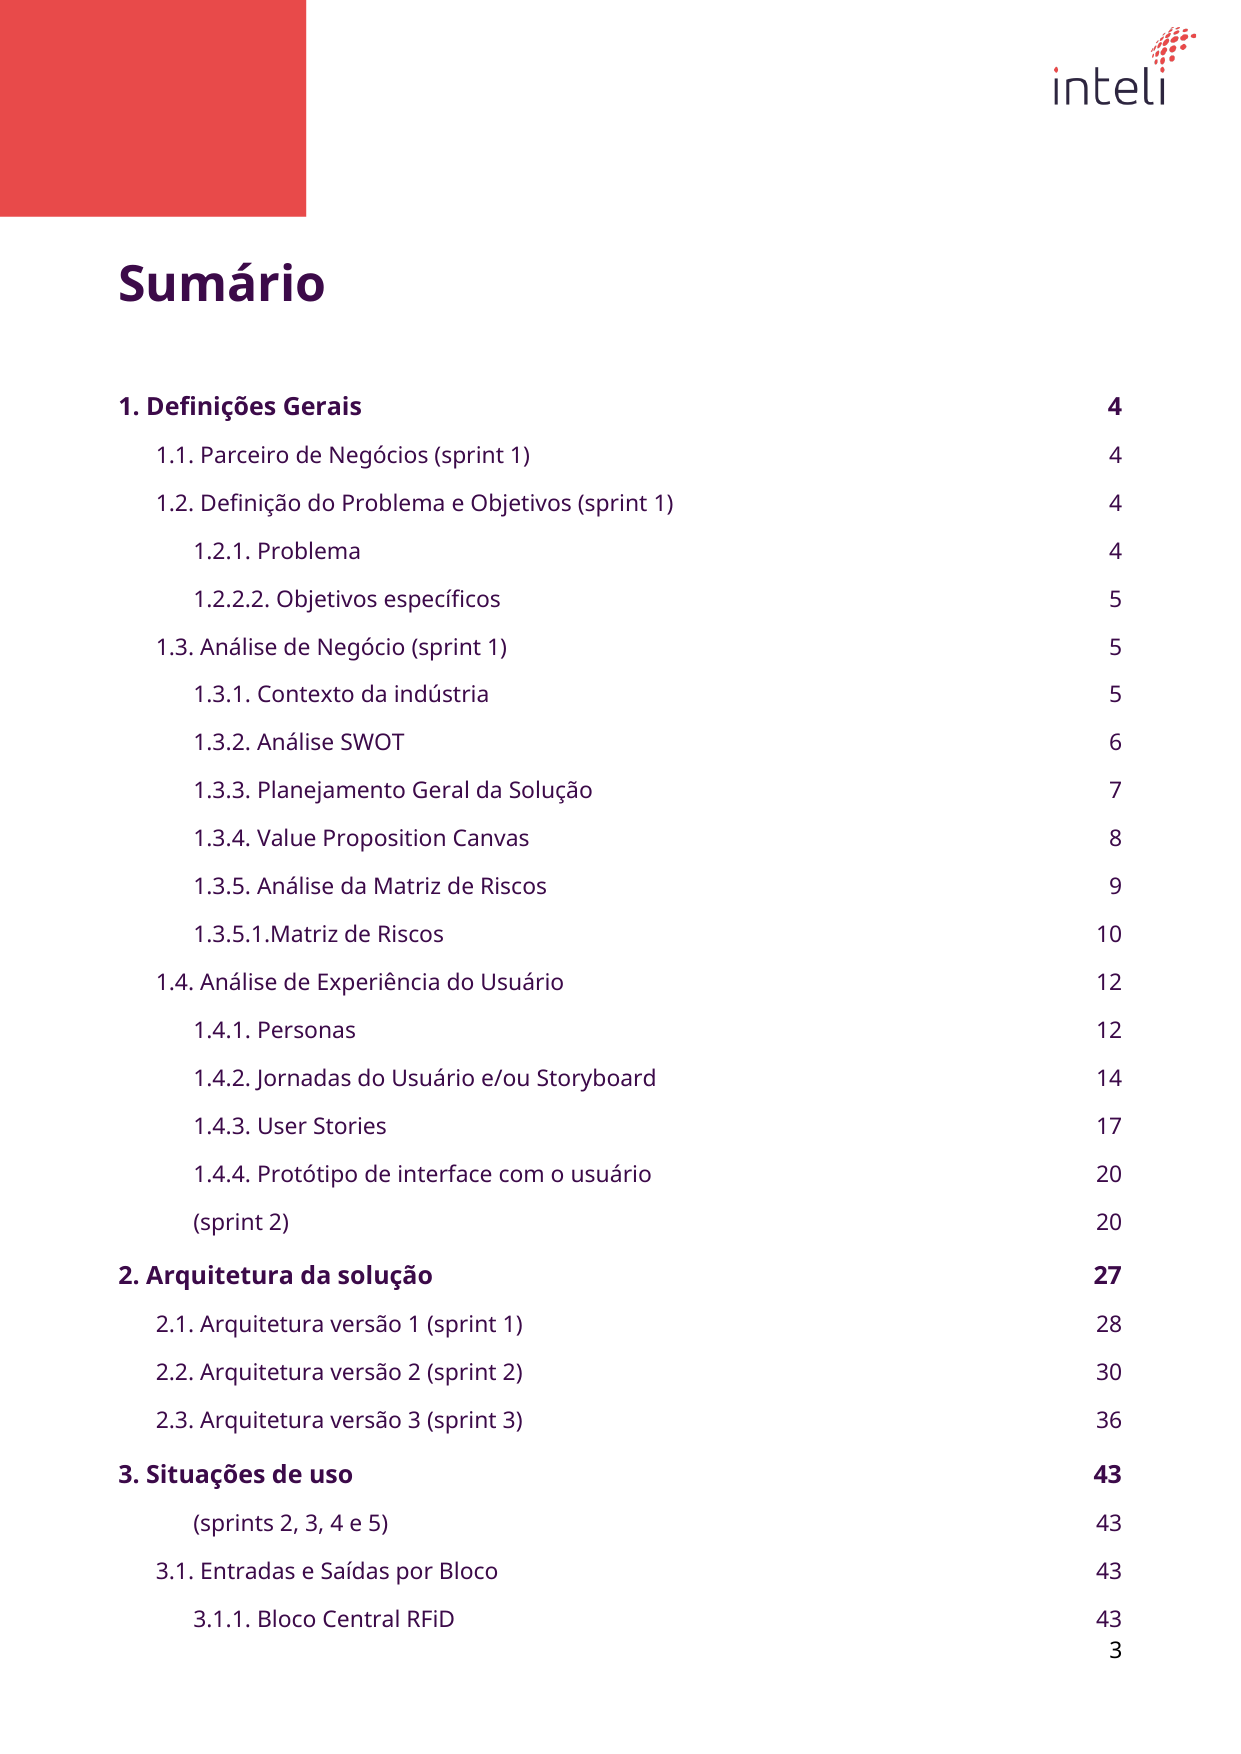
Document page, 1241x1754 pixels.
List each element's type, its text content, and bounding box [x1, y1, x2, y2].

text 1.4.3. User Stories 17 [193, 1110, 1122, 1141]
text Sumário [118, 118, 1122, 316]
text 1.3.1. Contexto da indústria 5 [193, 678, 1122, 710]
text 1.3.3. Planejamento Geral da Solução 7 [193, 774, 1122, 806]
text 1. Definições Gerais 4 [118, 388, 1122, 422]
text 1.2. Definição do Problema e Objetivos (sprint 1) 4 [156, 487, 1122, 518]
text 1.4.2. Jornadas do Usuário e/ou Storyboard 14 [193, 1062, 1122, 1093]
text 2.2. Arquitetura versão 2 (sprint 2) 30 [156, 1356, 1122, 1387]
text (sprint 2) 20 [193, 1206, 1122, 1237]
text 2.1. Arquitetura versão 1 (sprint 1) 28 [156, 1308, 1122, 1339]
text 2.3. Arquitetura versão 3 (sprint 3) 36 [156, 1404, 1122, 1435]
text 1.2.2.2. Objetivos específicos 5 [193, 583, 1122, 614]
picture [1054, 27, 1197, 105]
text 3.1. Entradas e Saídas por Bloco 43 [156, 1555, 1122, 1586]
text 1.4.1. Personas 12 [193, 1014, 1122, 1045]
text (sprints 2, 3, 4 e 5) 43 [193, 1507, 1122, 1538]
text 1.4. Análise de Experiência do Usuário 12 [156, 966, 1122, 997]
text 1.3.2. Análise SWOT 6 [193, 726, 1122, 758]
text 1.3. Análise de Negócio (sprint 1) 5 [156, 631, 1122, 662]
text 1.2.1. Problema 4 [193, 535, 1122, 566]
text 1.1. Parceiro de Negócios (sprint 1) 4 [156, 439, 1122, 470]
text 3.1.1. Bloco Central RFiD 43 [193, 1603, 1122, 1634]
text 1.4.4. Protótipo de interface com o usuário 20 [193, 1158, 1122, 1189]
text 2. Arquitetura da solução 27 [118, 1258, 1122, 1292]
picture [0, 0, 307, 217]
text 3. Situações de uso 43 [118, 1456, 1122, 1490]
text 1.3.4. Value Proposition Canvas 8 [193, 822, 1122, 853]
text 1.3.5.1.Matriz de Riscos 10 [193, 918, 1122, 949]
text 1.3.5. Análise da Matriz de Riscos 9 [193, 870, 1122, 901]
